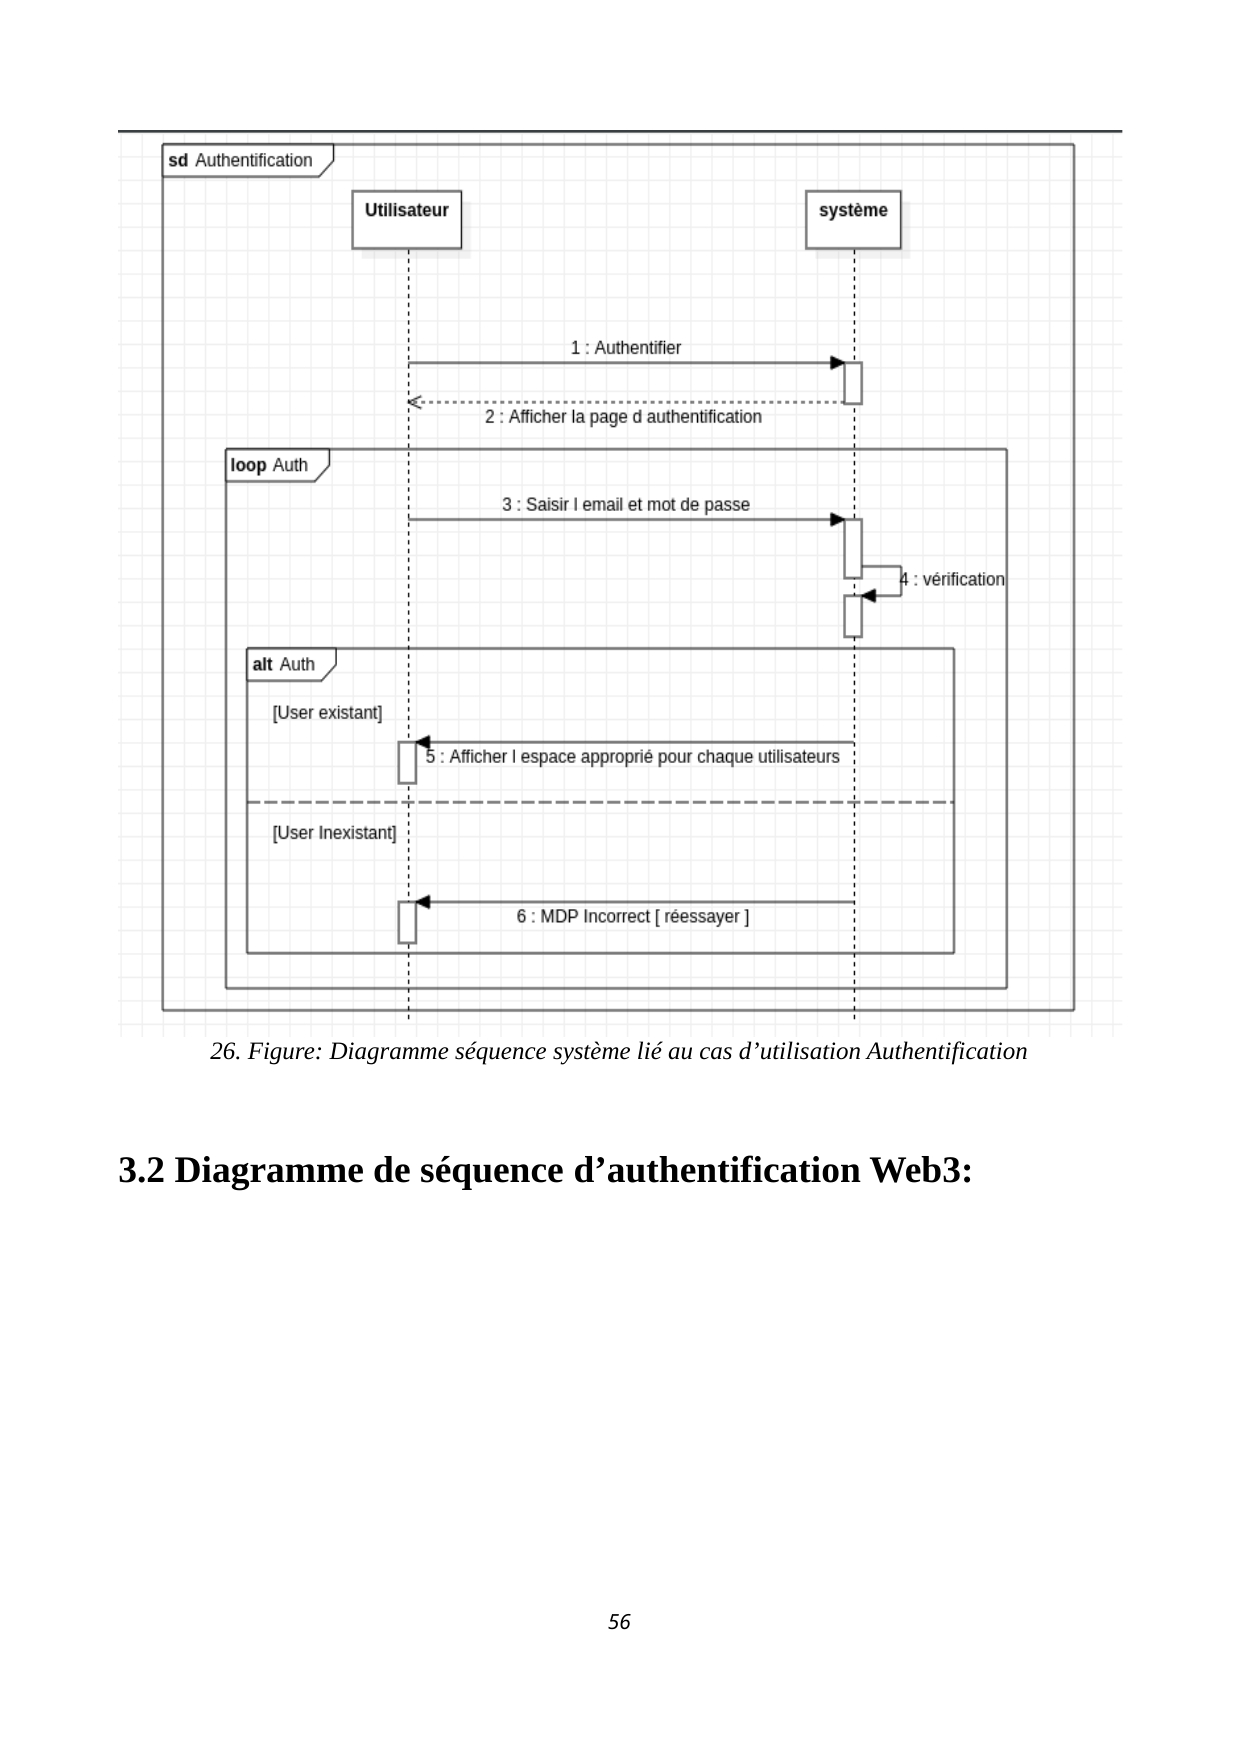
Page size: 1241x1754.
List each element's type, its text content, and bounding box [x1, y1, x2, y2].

text 26. Figure: Diagramme séquence système lié au cas d’utilisation Authentification [118, 1037, 1122, 1065]
picture [118, 130, 1123, 1037]
subtitle 3.2 Diagramme de séquence d’authentification Web3: [118, 1148, 1122, 1191]
